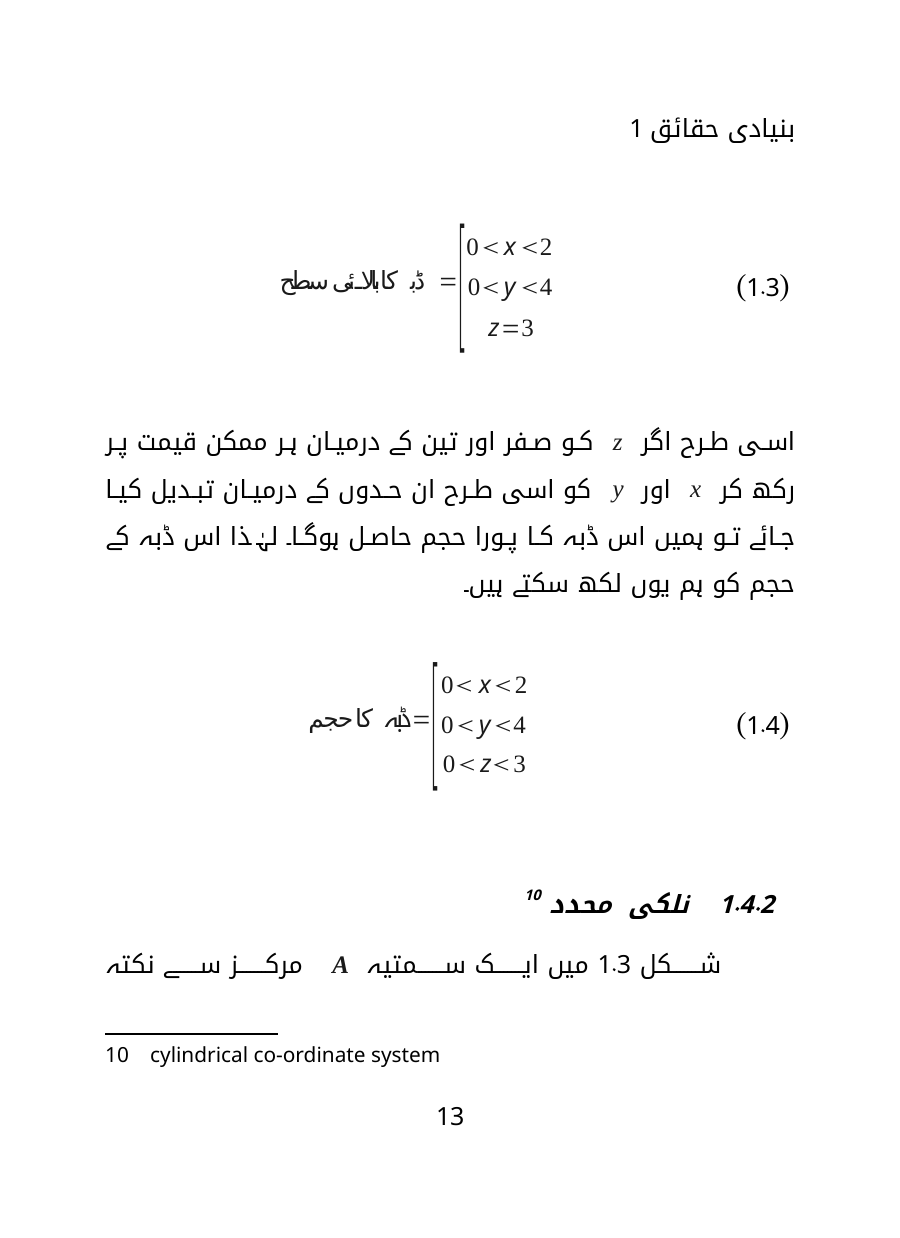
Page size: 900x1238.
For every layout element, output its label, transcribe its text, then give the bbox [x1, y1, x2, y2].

subtitle نلکی محدد [105, 881, 718, 929]
list cylindrical co-ordinate system [105, 1040, 795, 1068]
text اسی طرح اگرکو صفر اور تین کے درمیان ہر ممکن قیمت پر رکھ کراورکو اسی طرح ان حدوں کے درمیان تبدیل کیا جائے تو ہمیں اس ڈبہ کا پورا حجم حاصل ہوگا۔ لہٰذا اس ڈبہ کے حجم کو ہم یوں لکھ سکتے ہیں۔ [105, 418, 795, 608]
text شکل 1.3 میں ایک سمتیہ مرکز سے نکتہ تک بنایا گیا ہے۔ اس سمتیہ کو شکل میں دو سمتیوں کی مدد سے ظاہر کیا گیا ہے۔ یعنی [105, 941, 795, 988]
table_header [105, 655, 718, 810]
table_header (1.4) [718, 655, 795, 810]
table_header (1.3) [718, 216, 795, 372]
table_header [105, 216, 718, 372]
